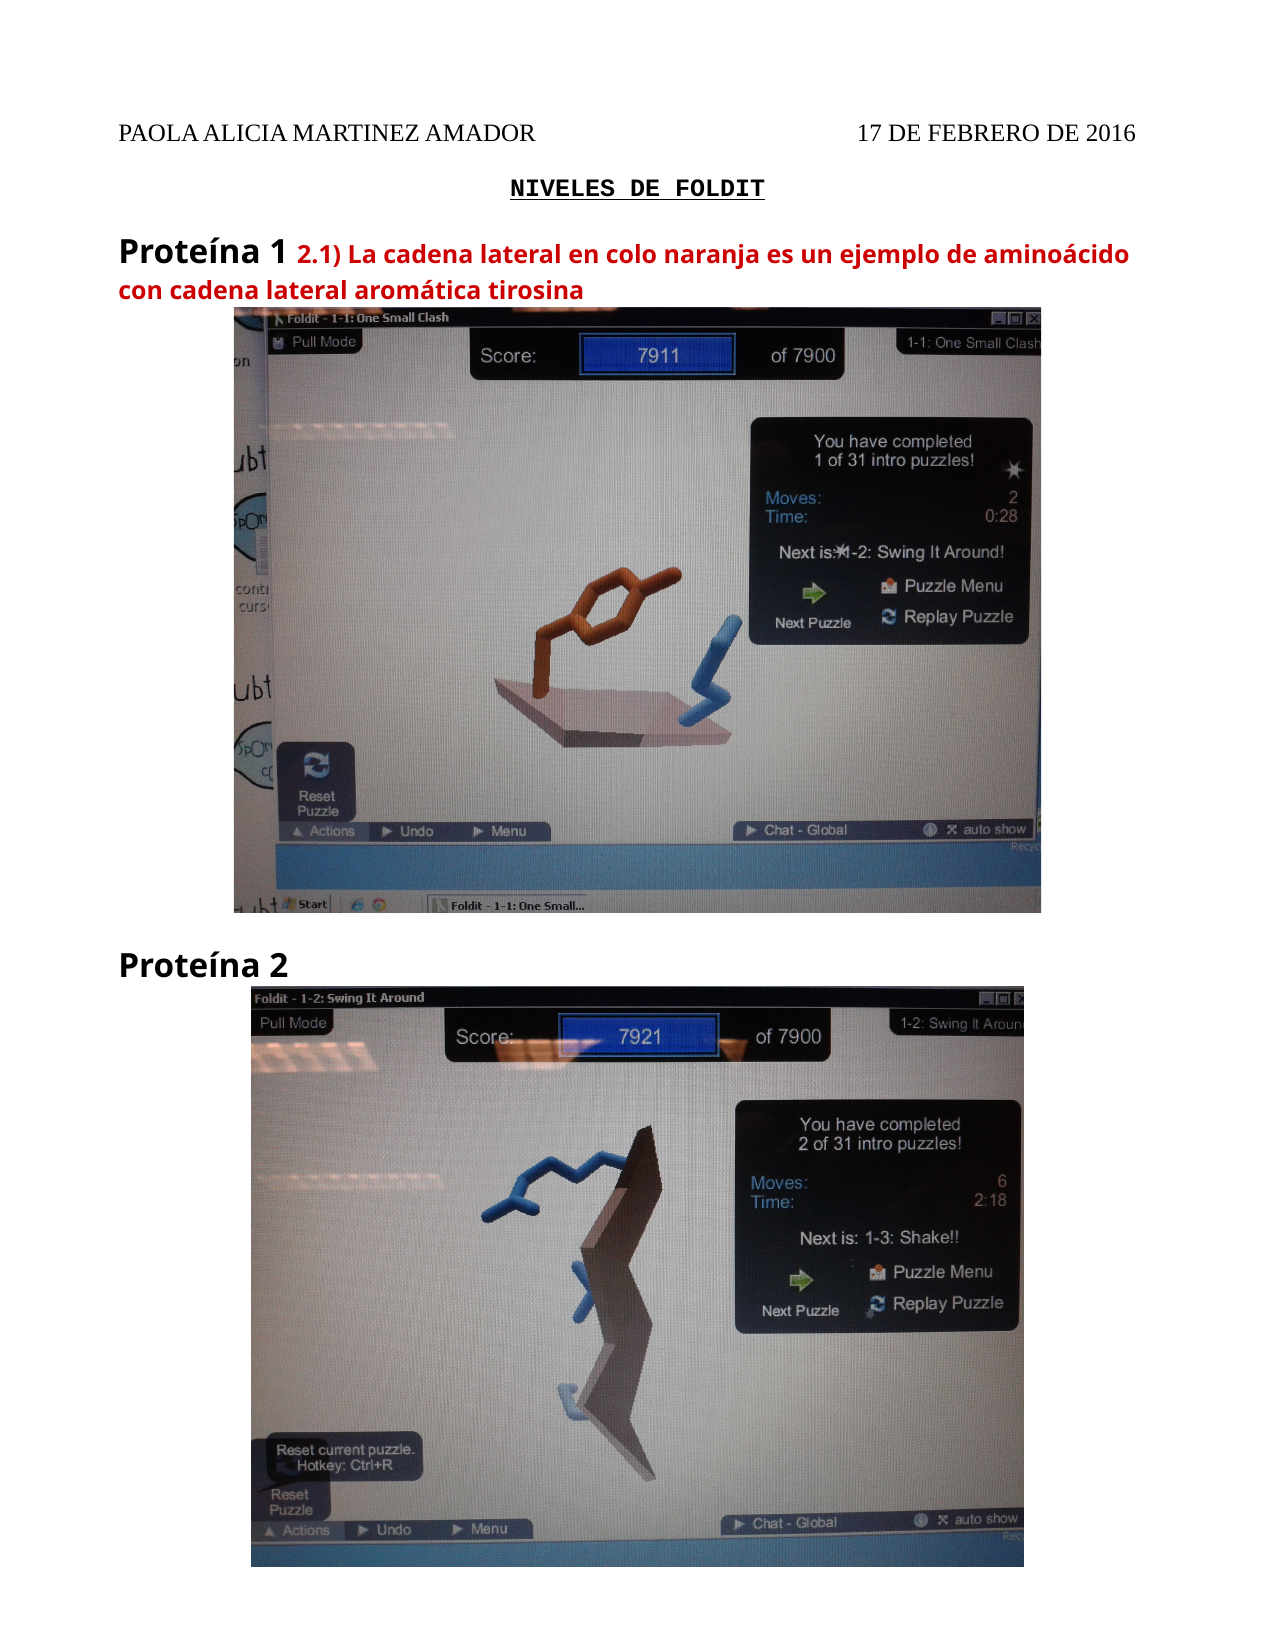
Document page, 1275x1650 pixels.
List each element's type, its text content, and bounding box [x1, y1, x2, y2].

text Proteína 2 [118, 941, 1157, 987]
text Proteína 1 2.1) La cadena lateral en colo naranja es un ejemplo de aminoácido con cadena lateral aromática tirosina [118, 228, 1157, 307]
picture [233, 307, 1042, 913]
text NIVELES DE FOLDIT [118, 176, 1157, 204]
text PAOLA ALICIA MARTINEZ AMADOR 17 DE FEBRERO DE 2016 [118, 118, 1157, 147]
picture [251, 986, 1024, 1567]
